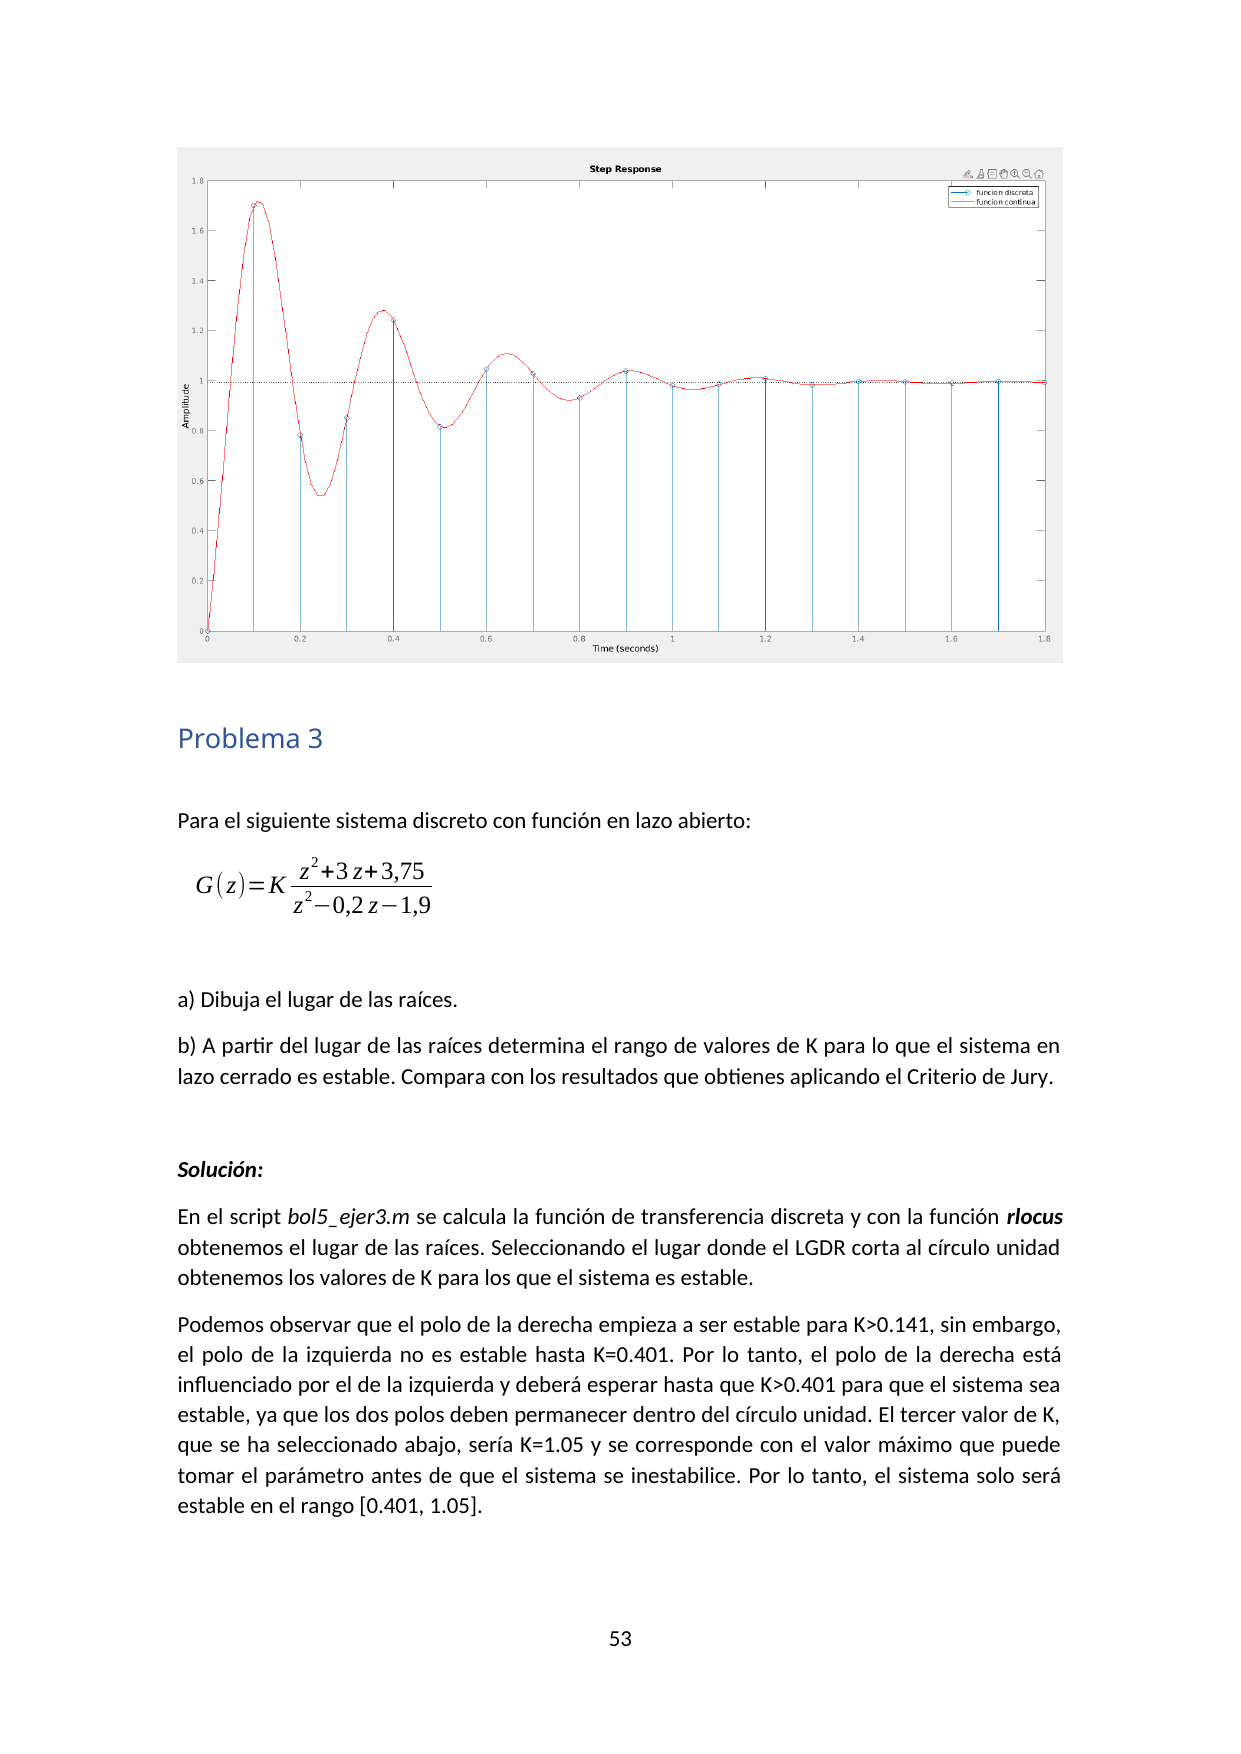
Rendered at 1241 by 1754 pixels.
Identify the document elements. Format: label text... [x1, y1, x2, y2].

text b) A partir del lugar de las raíces determina el rango de valores de K para lo que el sistema en lazo cerrado es estable. Compara con los resultados que obtienes aplicando el Criterio de Jury. [177, 1032, 1063, 1090]
picture [177, 147, 1063, 663]
text En el script bol5_ejer3.m se calcula la función de transferencia discreta y con la función rlocus obtenemos el lugar de las raíces. Seleccionando el lugar donde el LGDR corta al círculo unidad obtenemos los valores de K para los que el sistema es estable. [177, 1202, 1063, 1291]
text Solución: [177, 1156, 1063, 1183]
text Podemos observar que el polo de la derecha empieza a ser estable para K>0.141, sin embargo, el polo de la izquierda no es estable hasta K=0.401. Por lo tanto, el polo de la derecha está influenciado por el de la izquierda y deberá esperar hasta que K>0.401 para que el sistema sea estable, ya que los dos polos deben permanecer dentro del círculo unidad. El tercer valor de K, que se ha seleccionado abajo, sería K=1.05 y se corresponde con el valor máximo que puede tomar el parámetro antes de que el sistema se inestabilice. Por lo tanto, el sistema solo será estable en el rango [0.401, 1.05]. [177, 1310, 1063, 1519]
text Para el siguiente sistema discreto con función en lazo abierto: [177, 806, 1063, 834]
text a) Dibuja el lugar de las raíces. [177, 985, 1063, 1013]
subtitle Problema 3 [177, 719, 1063, 756]
